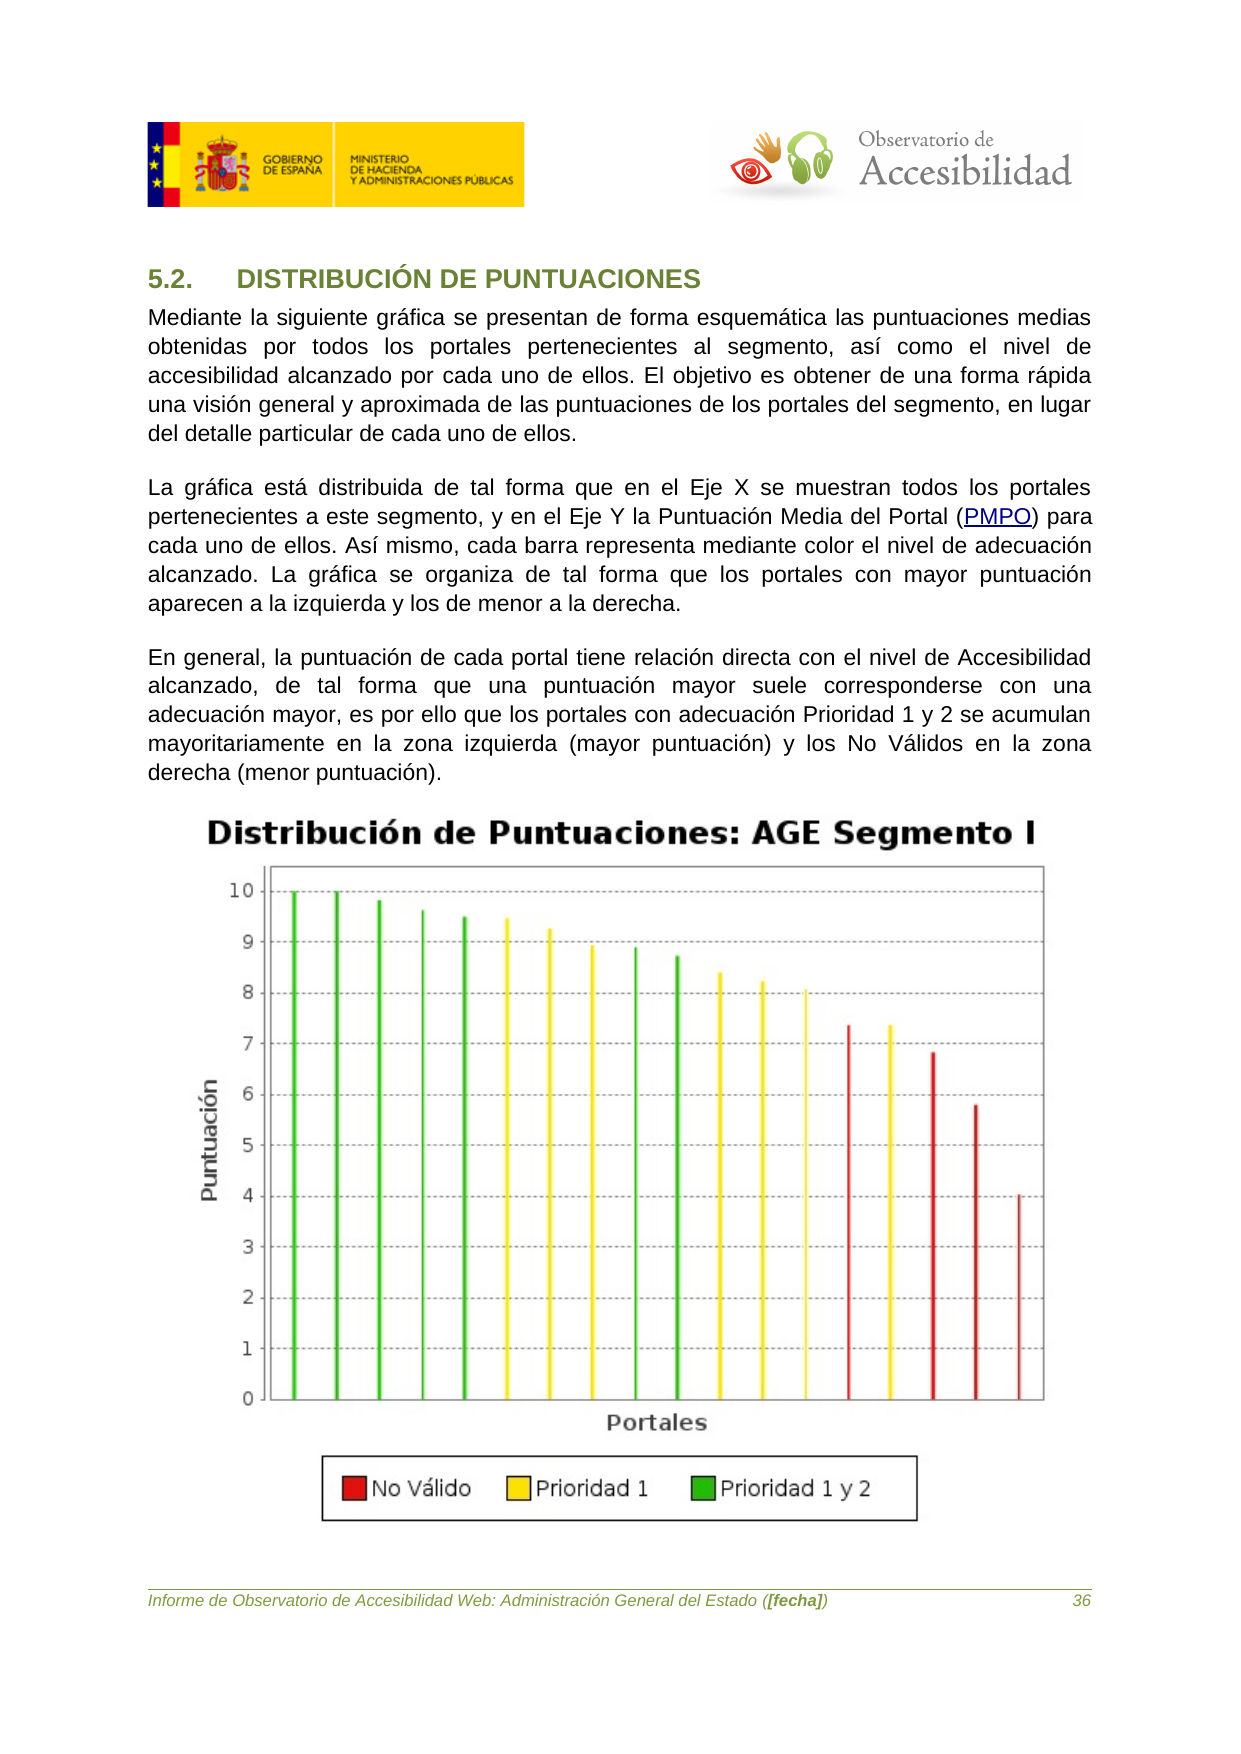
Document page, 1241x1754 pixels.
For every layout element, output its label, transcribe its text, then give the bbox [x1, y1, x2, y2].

text La gráfica está distribuida de tal forma que en el Eje X se muestran todos los portales pertenecientes a este segmento, y en el Eje Y la Puntuación Media del Portal (PMPO) para cada uno de ellos. Así mismo, cada barra representa mediante color el nivel de adecuación alcanzado. La gráfica se organiza de tal forma que los portales con mayor puntuación aparecen a la izquierda y los de menor a la derecha. [148, 474, 1092, 616]
picture [147, 122, 525, 207]
text En general, la puntuación de cada portal tiene relación directa con el nivel de Accesibilidad alcanzado, de tal forma que una puntuación mayor suele corresponderse con una adecuación mayor, es por ello que los portales con adecuación Prioridad 1 y 2 se acumulan mayoritariamente en la zona izquierda (mayor puntuación) y los No Válidos en la zona derecha (menor puntuación). [148, 643, 1092, 786]
text Mediante la siguiente gráfica se presentan de forma esquemática las puntuaciones medias obtenidas por todos los portales pertenecientes al segmento, así como el nivel de accesibilidad alcanzado por cada uno de ellos. El objetivo es obtener de una forma rápida una visión general y aproximada de las puntuaciones de los portales del segmento, en lugar del detalle particular de cada uno de ellos. [148, 304, 1092, 446]
picture [710, 122, 1086, 205]
picture [178, 813, 1062, 1523]
list Distribución de puntuaciones [148, 263, 1092, 294]
